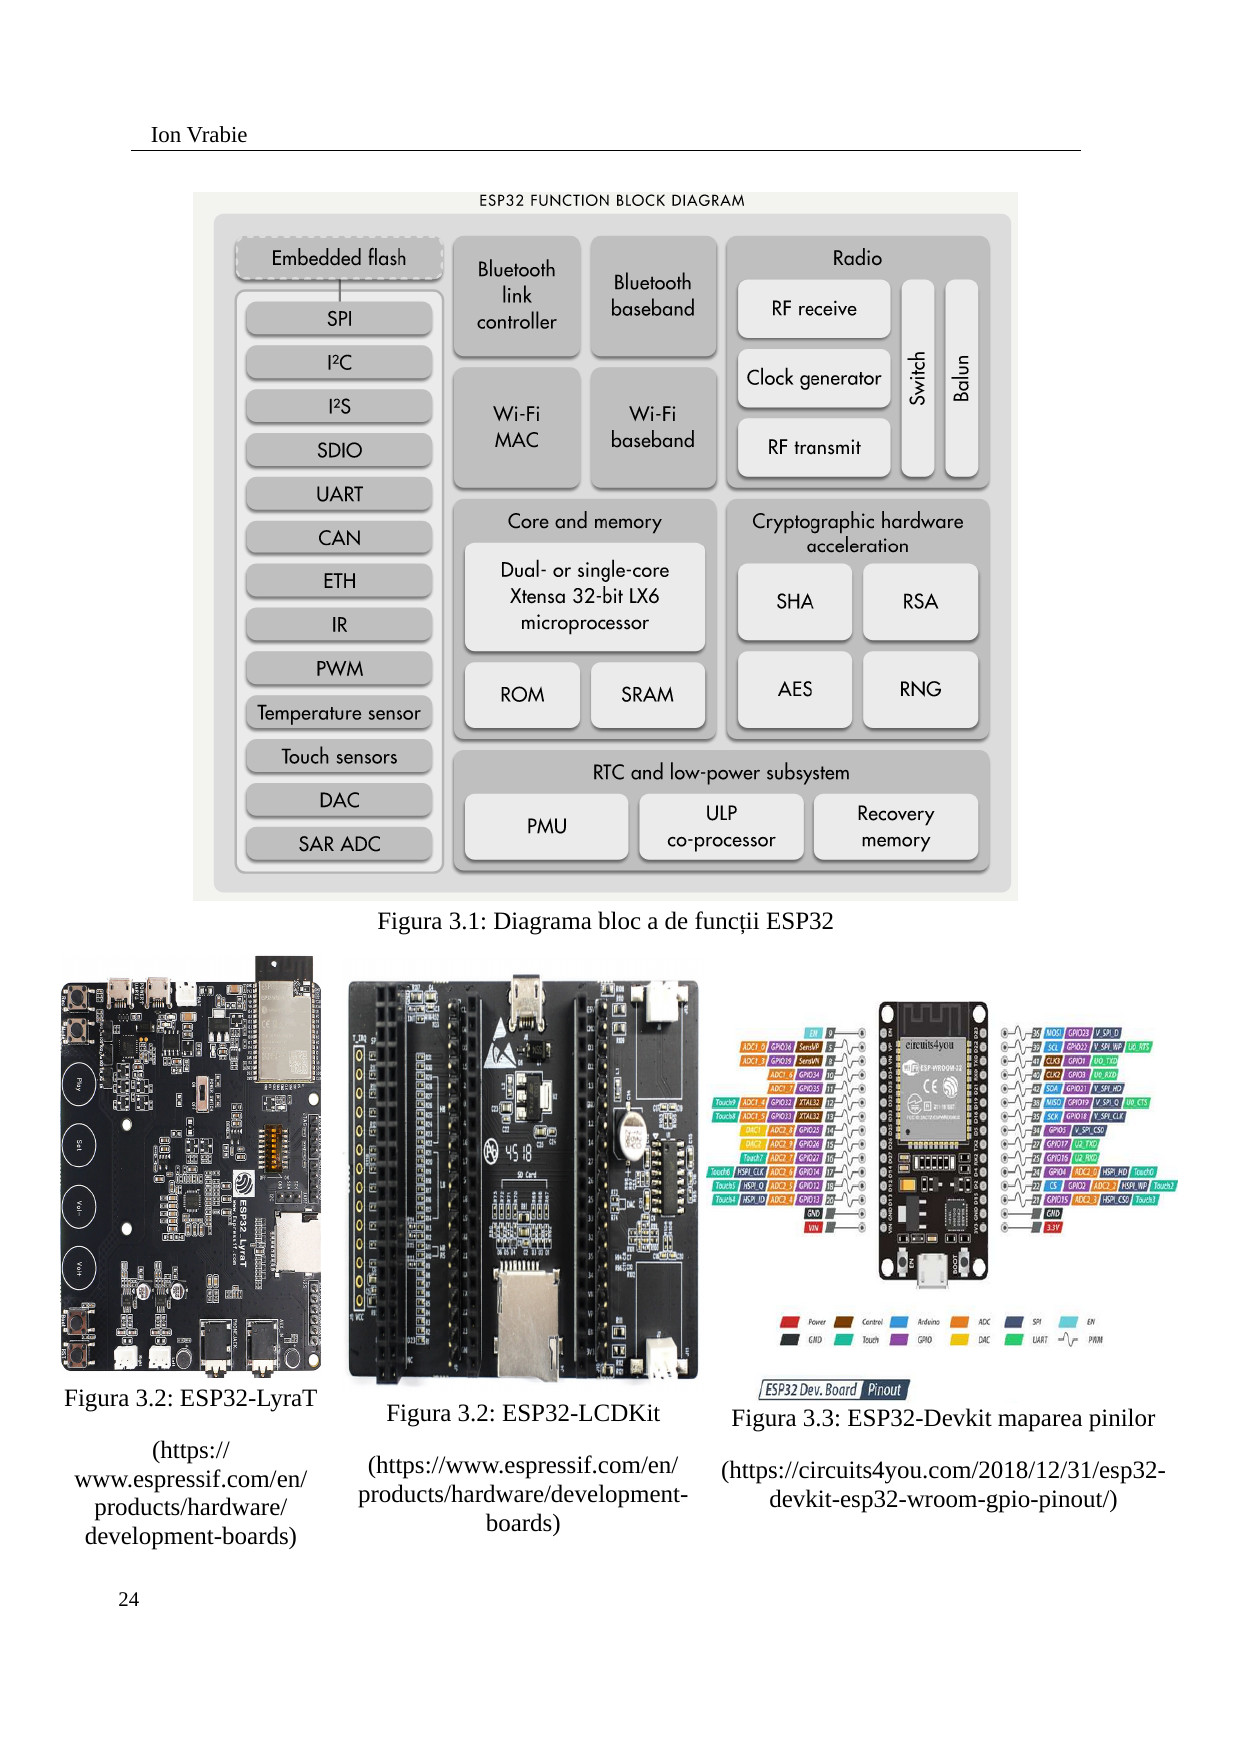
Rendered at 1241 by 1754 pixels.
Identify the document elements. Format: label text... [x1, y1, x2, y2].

text Figura 3.1: Diagrama bloc a de funcții ESP32 [193, 901, 1018, 934]
text Figura 3.2: ESP32-LyraT [60, 1378, 321, 1411]
text (https://circuits4you.com/2018/12/31/esp32-devkit-esp32-wroom-gpio-pinout/) [705, 1455, 1182, 1512]
text (https://www.espressif.com/en/products/hardware/development-boards) [60, 1435, 321, 1550]
picture [193, 192, 1018, 901]
picture [341, 958, 1182, 1403]
picture [60, 954, 322, 1378]
text Figura 3.3: ESP32-Devkit maparea pinilor [705, 1403, 1182, 1431]
text [341, 1427, 1182, 1455]
text Figura 3.2: ESP32-LCDKit [341, 1393, 705, 1427]
text (https://www.espressif.com/en/products/hardware/development-boards) [341, 1451, 705, 1537]
